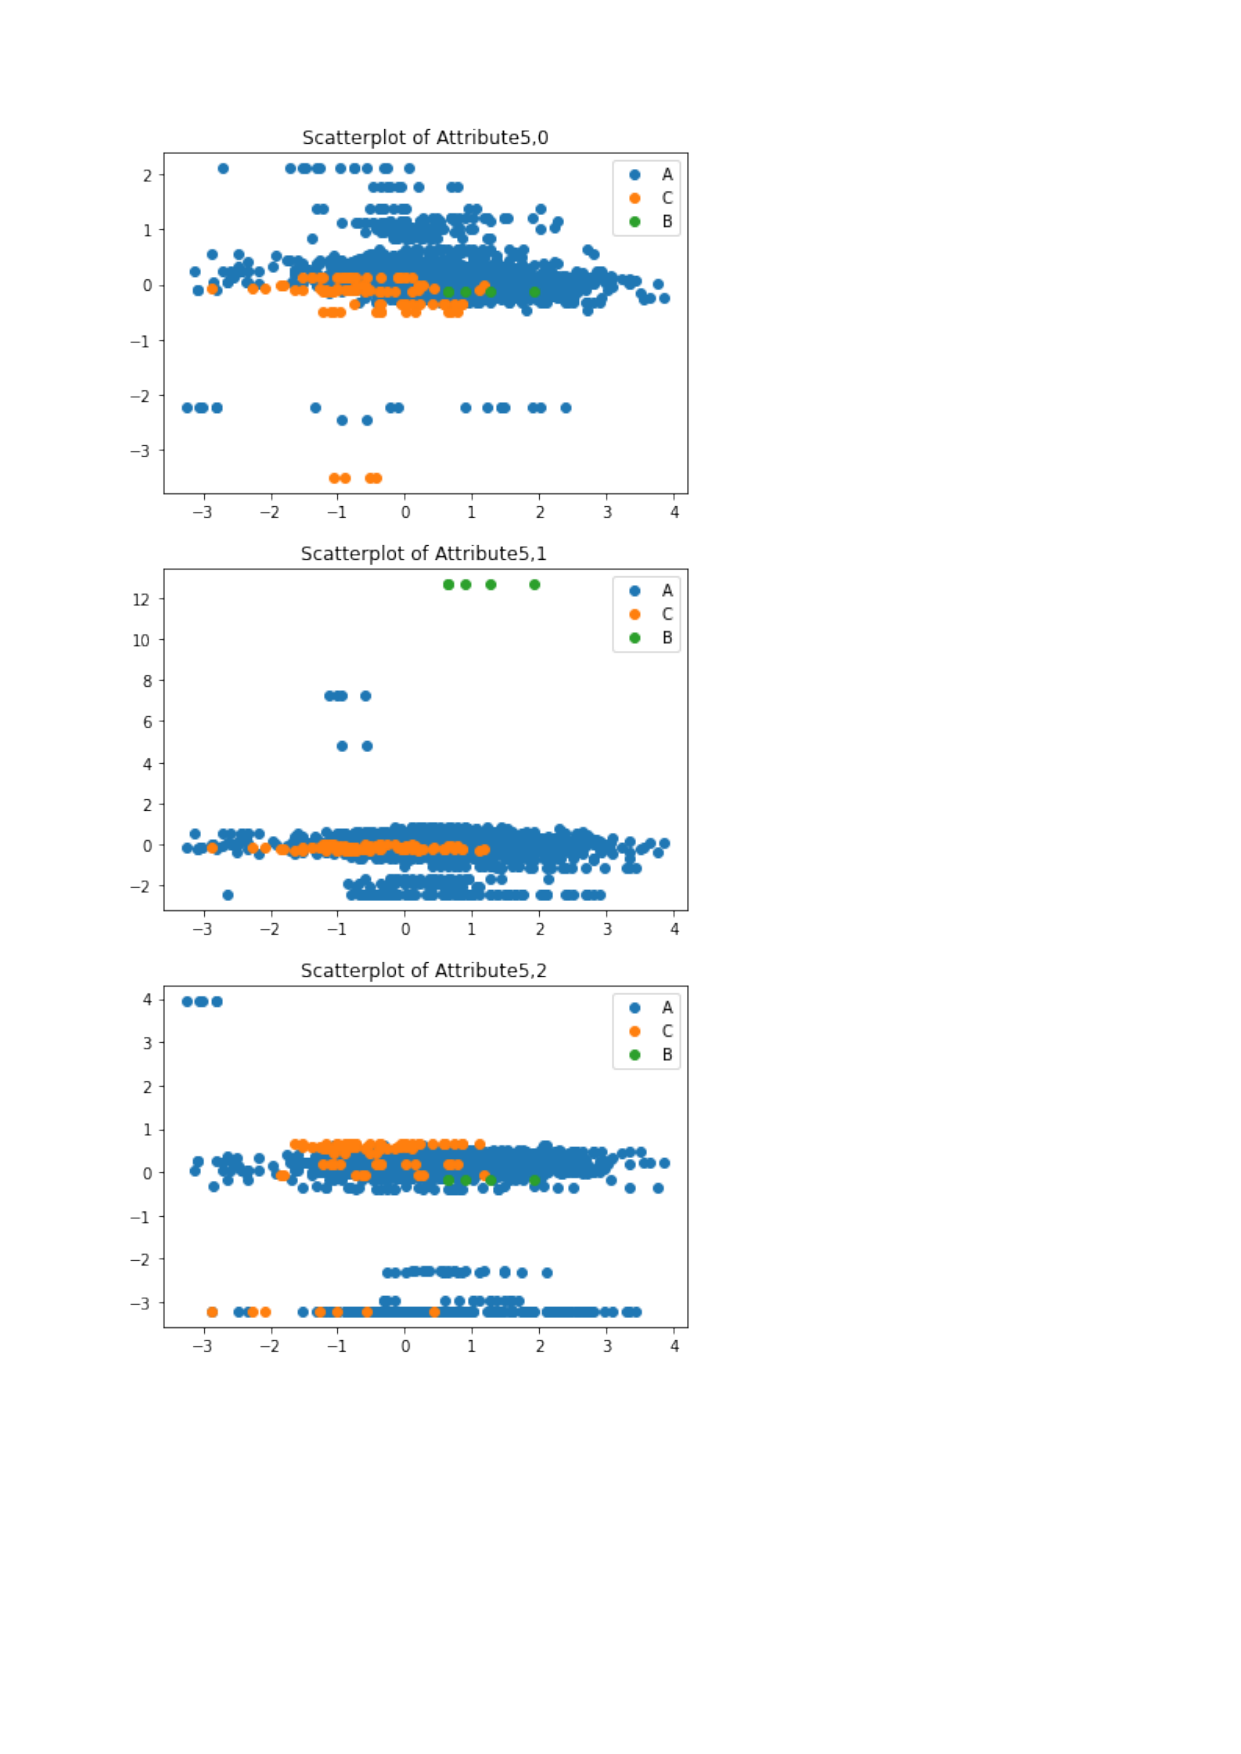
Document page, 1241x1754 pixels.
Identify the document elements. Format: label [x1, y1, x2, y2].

picture [118, 118, 697, 531]
picture [118, 951, 697, 1365]
picture [118, 535, 697, 948]
